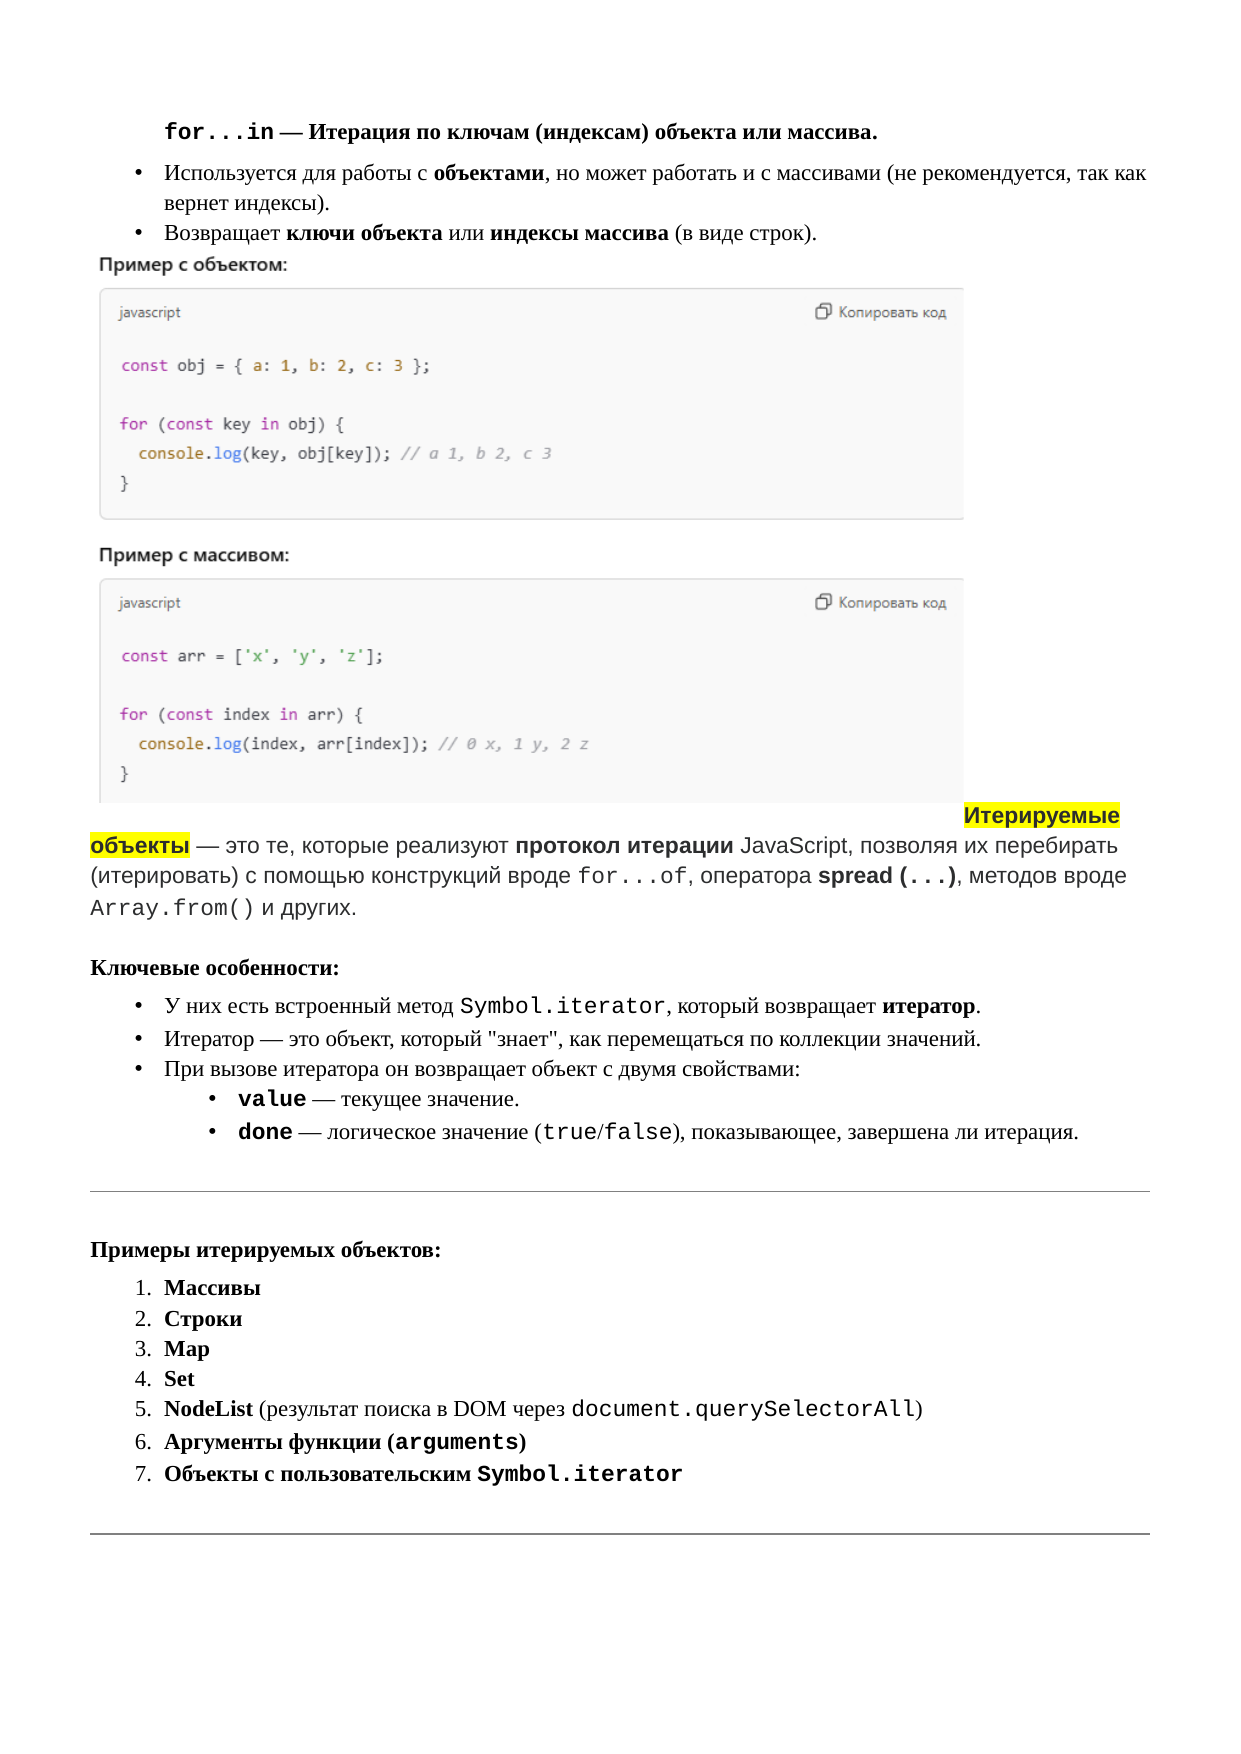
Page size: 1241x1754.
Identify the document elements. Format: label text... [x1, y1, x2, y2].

list Map [134, 1335, 1150, 1361]
list У них есть встроенный метод Symbol.iterator, который возвращает итератор. [134, 993, 1150, 1021]
text Итерируемые объекты — это те, которые реализуют протокол итерации JavaScript, позволяя их перебирать (итерировать) с помощью конструкций вроде for...of, оператора spread (...), методов вроде Array.from() и других. [90, 802, 1150, 922]
list NodeList (результат поиска в DOM через document.querySelectorAll) [134, 1395, 1150, 1423]
subtitle Примеры итерируемых объектов: [90, 1236, 1150, 1262]
subtitle Ключевые особенности: [90, 954, 1150, 980]
list Используется для работы с объектами, но может работать и с массивами (не рекомендуется, так как вернет индексы). [134, 159, 1150, 215]
list Строки [134, 1305, 1150, 1331]
list value — текущее значение. [208, 1085, 1150, 1114]
list Объекты с пользовательским Symbol.iterator [134, 1460, 1150, 1488]
list Итератор — это объект, который "знает", как перемещаться по коллекции значений. [134, 1025, 1150, 1051]
list Аргументы функции (arguments) [134, 1428, 1150, 1456]
list При вызове итератора он возвращает объект с двумя свойствами: [134, 1055, 1150, 1082]
list Возвращает ключи объекта или индексы массива (в виде строк). [134, 219, 1150, 246]
list Массивы [134, 1274, 1150, 1301]
subtitle for...in — Итерация по ключам (индексам) объекта или массива. [134, 118, 1150, 146]
list Set [134, 1365, 1150, 1391]
list done — логическое значение (true/false), показывающее, завершена ли итерация. [208, 1118, 1150, 1146]
picture [91, 249, 964, 803]
